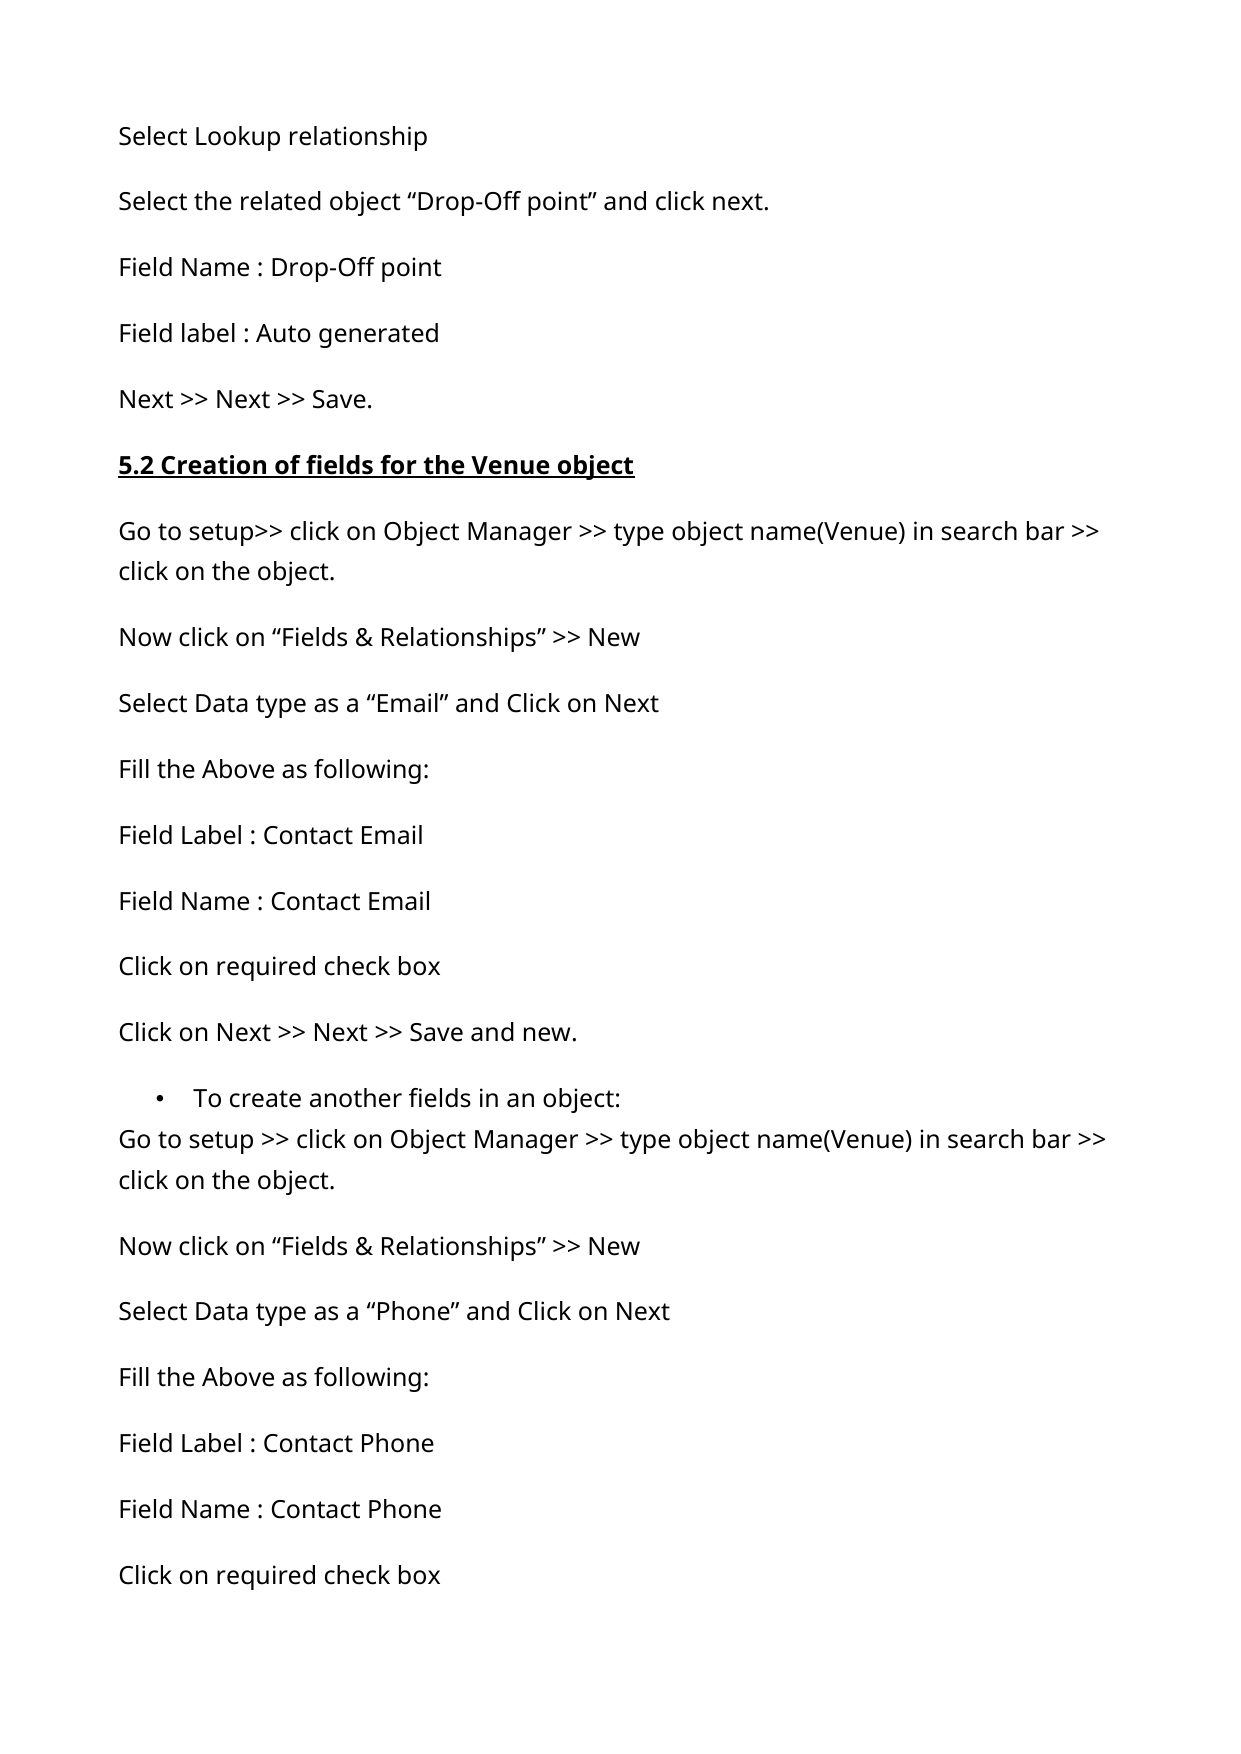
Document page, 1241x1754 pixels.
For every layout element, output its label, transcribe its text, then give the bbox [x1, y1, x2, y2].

text Now click on “Fields & Relationships” >> New [118, 620, 1122, 654]
list To create another fields in an object: [156, 1081, 1122, 1115]
text Next >> Next >> Save. [118, 381, 1122, 416]
text Select Data type as a “Email” and Click on Next [118, 686, 1122, 720]
text Field Name : Drop-Off point [118, 250, 1122, 284]
text Click on required check box [118, 1557, 1122, 1591]
text Select Lookup relationship [118, 118, 1122, 152]
text Go to setup>> click on Object Manager >> type object name(Venue) in search bar >> click on the object. [118, 513, 1122, 588]
text Click on Next >> Next >> Save and new. [118, 1015, 1122, 1049]
text Field Label : Contact Email [118, 817, 1122, 851]
text Field Name : Contact Email [118, 883, 1122, 917]
text Fill the Above as following: [118, 1360, 1122, 1394]
text Select the related object “Drop-Off point” and click next. [118, 184, 1122, 218]
text Field label : Auto generated [118, 316, 1122, 350]
text Click on required check box [118, 949, 1122, 983]
text Select Data type as a “Phone” and Click on Next [118, 1294, 1122, 1328]
text Now click on “Fields & Relationships” >> New [118, 1228, 1122, 1262]
text Fill the Above as following: [118, 751, 1122, 786]
text Field Name : Contact Phone [118, 1491, 1122, 1526]
text 5.2 Creation of fields for the Venue object [118, 447, 1122, 481]
text Field Label : Contact Phone [118, 1426, 1122, 1460]
text Go to setup >> click on Object Manager >> type object name(Venue) in search bar >> click on the object. [118, 1121, 1122, 1196]
